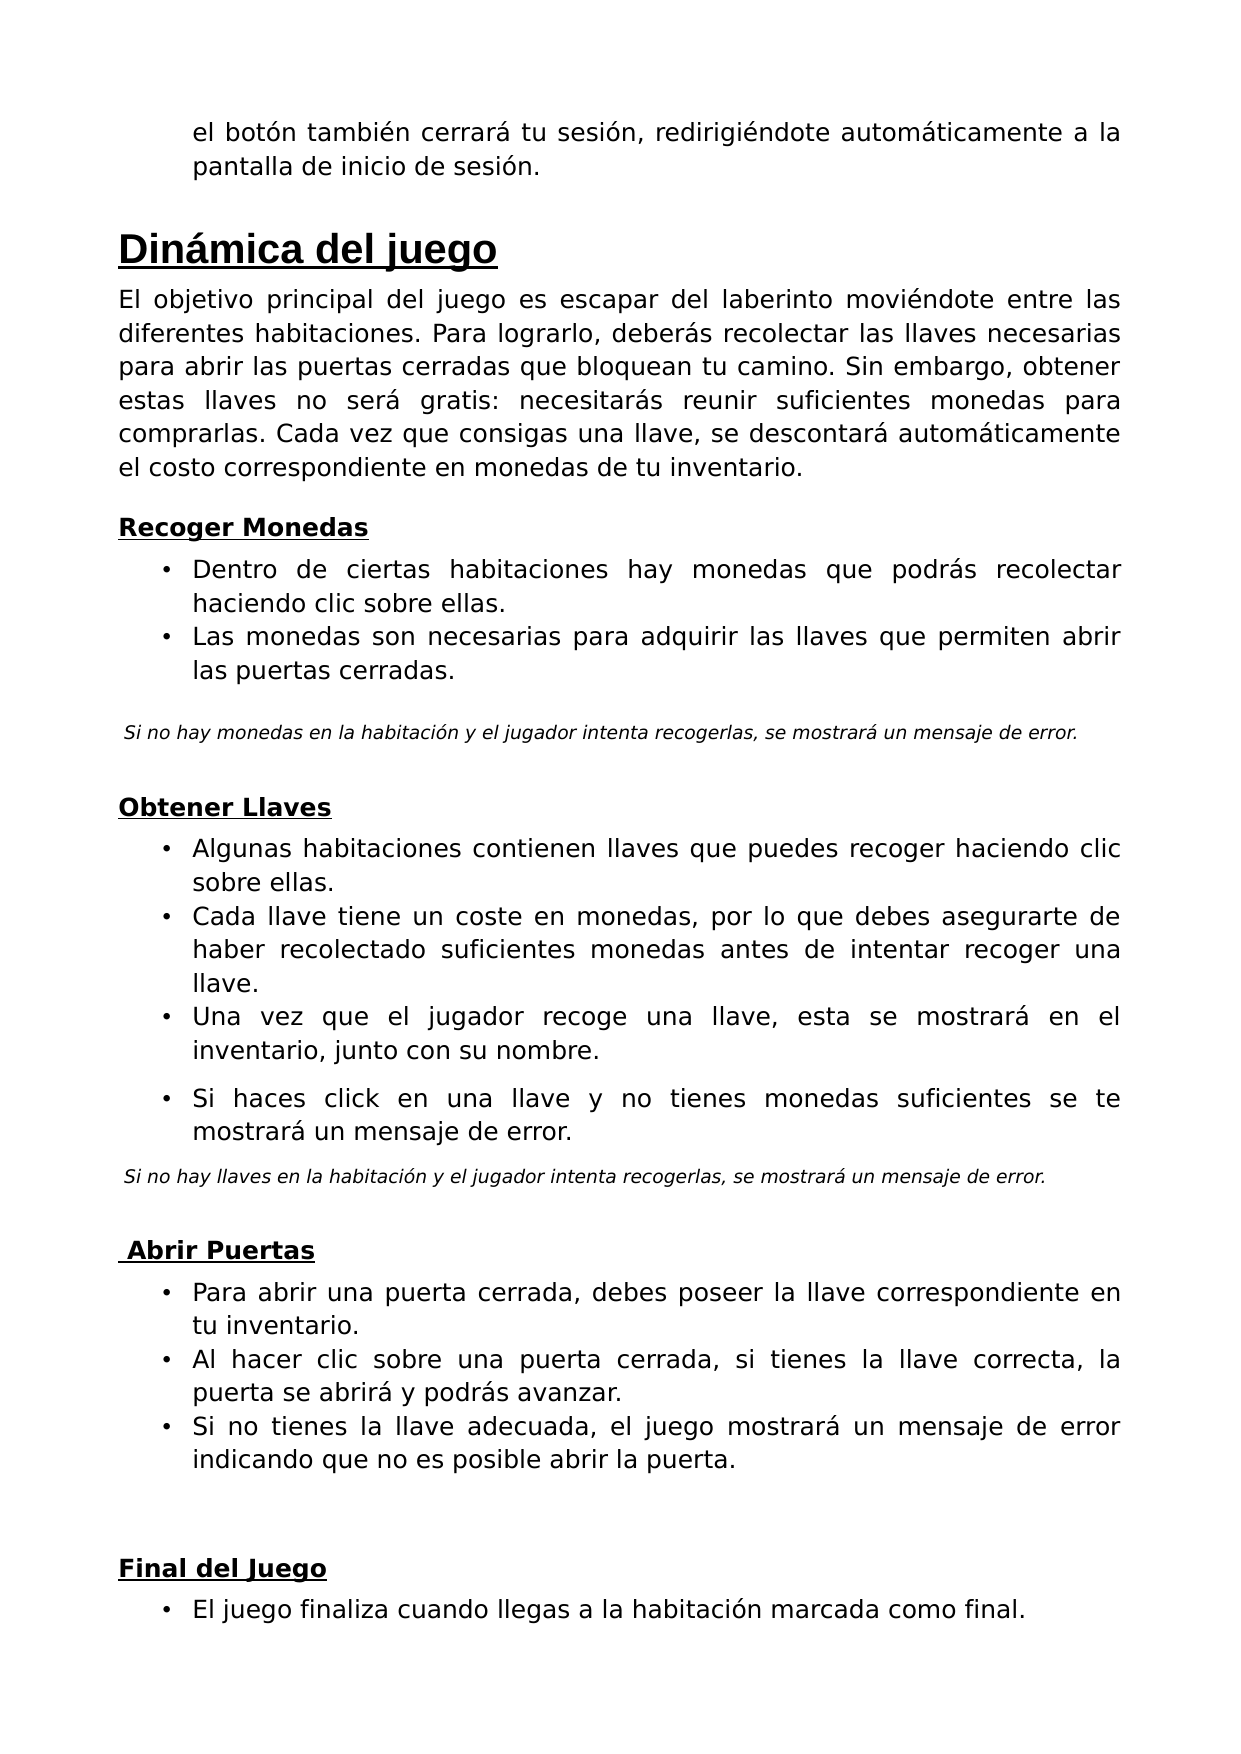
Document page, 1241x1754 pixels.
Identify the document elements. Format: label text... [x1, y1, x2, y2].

list Si haces click en una llave y no tienes monedas suficientes se te mostrará un mensaje de error. [162, 1084, 1122, 1147]
list Para abrir una puerta cerrada, debes poseer la llave correspondiente en tu inventario. [162, 1278, 1122, 1341]
list Las monedas son necesarias para adquirir las llaves que permiten abrir las puertas cerradas. [162, 622, 1122, 685]
list Una vez que el jugador recoge una llave, esta se mostrará en el inventario, junto con su nombre. [162, 1002, 1122, 1065]
list Dentro de ciertas habitaciones hay monedas que podrás recolectar haciendo clic sobre ellas. [162, 555, 1122, 618]
text Si no hay llaves en la habitación y el jugador intenta recogerlas, se mostrará un mensaje de error. [118, 1166, 1122, 1188]
list Al hacer clic sobre una puerta cerrada, si tienes la llave correcta, la puerta se abrirá y podrás avanzar. [162, 1345, 1122, 1408]
text El objetivo principal del juego es escapar del laberinto moviéndote entre las diferentes habitaciones. Para lograrlo, deberás recolectar las llaves necesarias para abrir las puertas cerradas que bloquean tu camino. Sin embargo, obtener estas llaves no será gratis: necesitarás reunir suficientes monedas para comprarlas. Cada vez que consigas una llave, se descontará automáticamente el costo correspondiente en monedas de tu inventario. [118, 285, 1122, 482]
subtitle Dinámica del juego [118, 225, 1122, 273]
subtitle Obtener Llaves [118, 793, 1122, 822]
list Si no tienes la llave adecuada, el juego mostrará un mensaje de error indicando que no es posible abrir la puerta. [162, 1412, 1122, 1475]
subtitle Abrir Puertas [118, 1236, 1122, 1266]
list Algunas habitaciones contienen llaves que puedes recoger haciendo clic sobre ellas. [162, 835, 1122, 897]
subtitle Recoger Monedas [118, 513, 1122, 543]
list el botón también cerrará tu sesión, redirigiéndote automáticamente a la pantalla de inicio de sesión. [162, 118, 1122, 181]
list Cada llave tiene un coste en monedas, por lo que debes asegurarte de haber recolectado suficientes monedas antes de intentar recoger una llave. [162, 902, 1122, 998]
list El juego finaliza cuando llegas a la habitación marcada como final. [162, 1596, 1122, 1625]
text Si no hay monedas en la habitación y el jugador intenta recogerlas, se mostrará un mensaje de error. [118, 722, 1122, 744]
subtitle Final del Juego [118, 1554, 1122, 1583]
